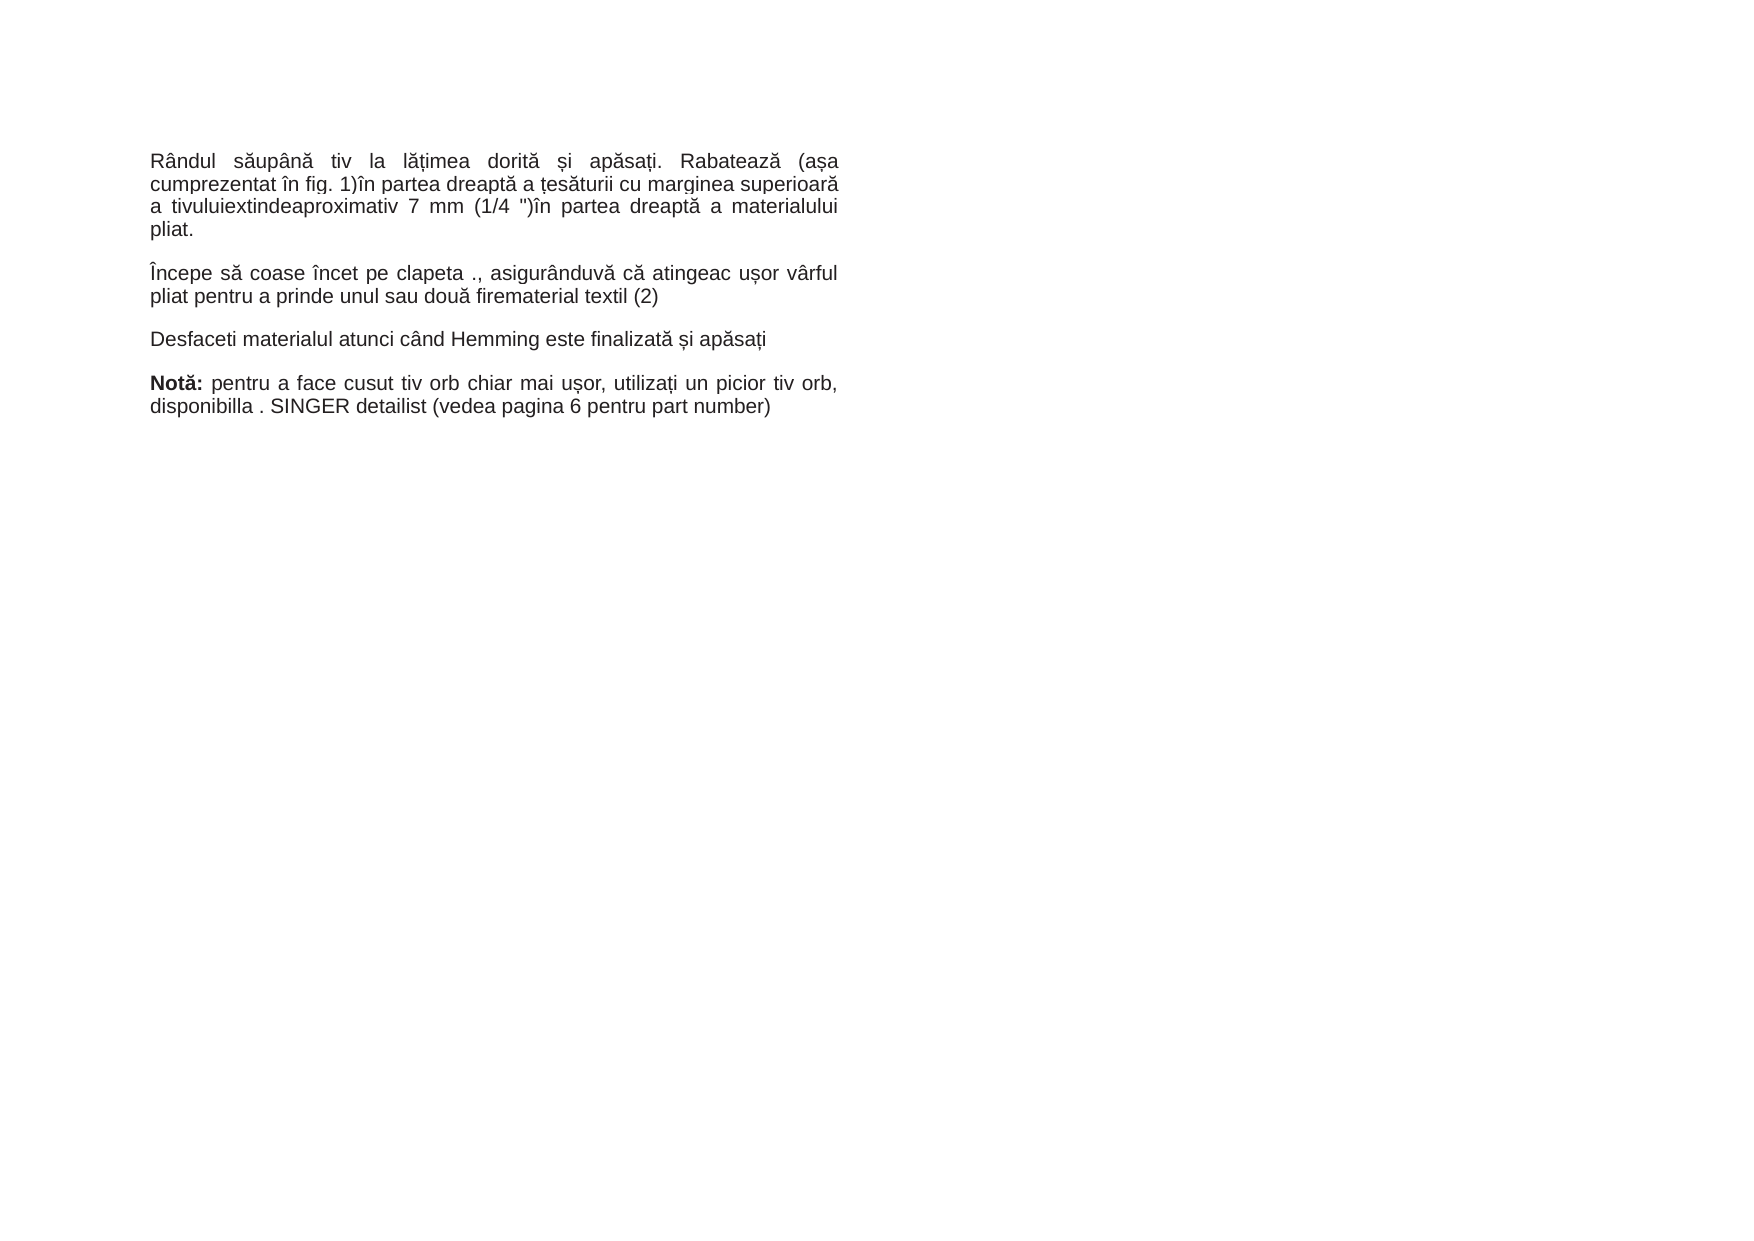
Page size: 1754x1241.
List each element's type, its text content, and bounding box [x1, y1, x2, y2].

text Desfaceti materialul atunci când Hemming este finalizată și apăsați [150, 328, 839, 351]
text Notă: pentru a face cusut tiv orb chiar mai ușor, utilizați un picior tiv orb, disponibilla . SINGER detailist (vedea pagina 6 pentru part number) [150, 372, 839, 417]
text Rândul săupână tiv la lățimea dorită și apăsați. Rabatează (așa cumprezentat în fig. 1)în partea dreaptă a țesăturii cu marginea superioară a tivuluiextindeaproximativ 7 mm (1/4 ")în partea dreaptă a materialului pliat. [150, 150, 839, 241]
text Începe să coase încet pe clapeta ., asigurânduvă că atingeac ușor vârful pliat pentru a prinde unul sau două firematerial textil (2) [150, 262, 839, 307]
